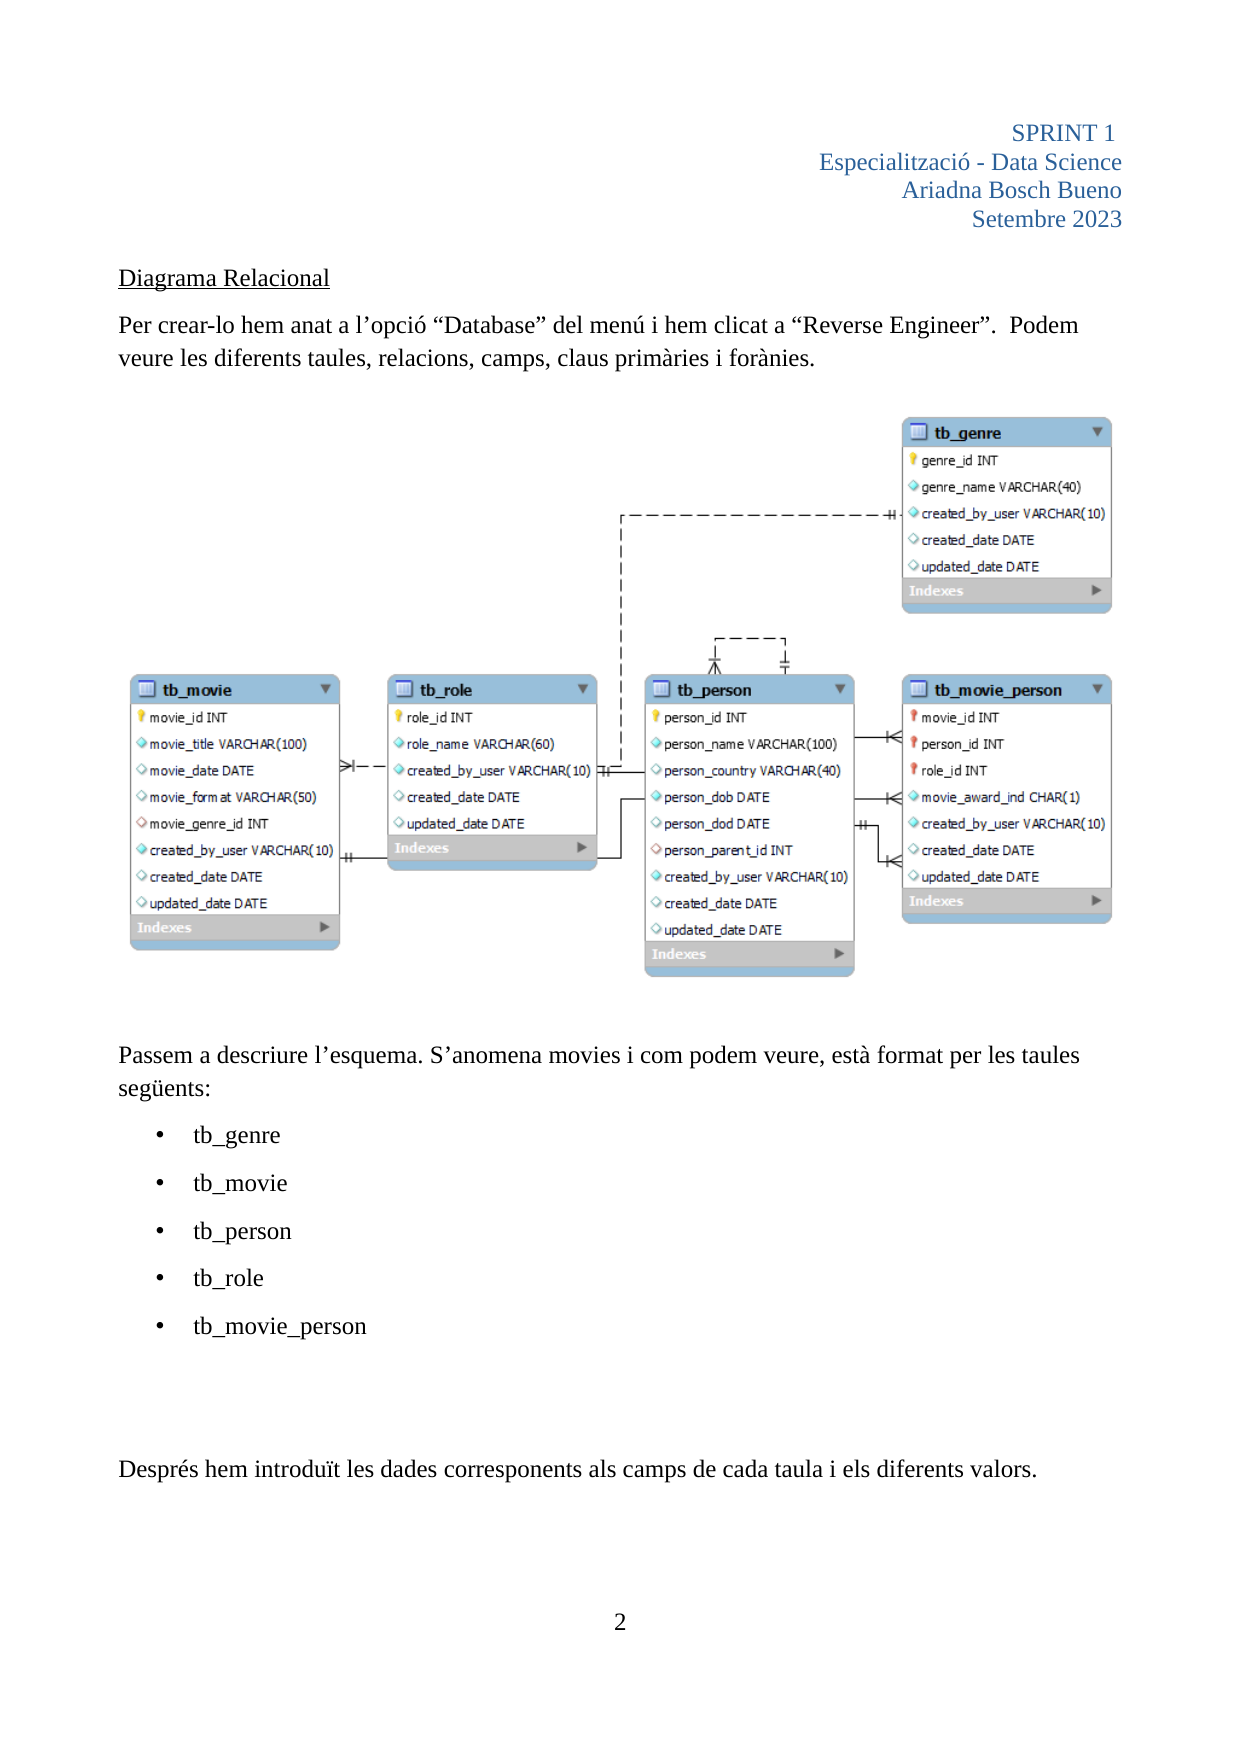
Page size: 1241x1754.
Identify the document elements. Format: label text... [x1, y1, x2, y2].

text Per crear-lo hem anat a l’opció “Database” del menú i hem clicat a “Reverse Engineer”. Podem veure les diferents taules, relacions, camps, claus primàries i forànies. [118, 310, 1122, 372]
text Després hem introduït les dades corresponents als camps de cada taula i els diferents valors. [118, 1454, 1122, 1482]
list tb_movie_person [156, 1311, 1122, 1340]
picture [118, 405, 1123, 988]
list tb_person [156, 1216, 1122, 1244]
list tb_movie [156, 1168, 1122, 1197]
list tb_role [156, 1263, 1122, 1292]
text Passem a descriure l’esquema. S’anomena movies i com podem veure, està format per les taules següents: [118, 1040, 1122, 1102]
list tb_genre [156, 1121, 1122, 1149]
text Diagrama Relacional [118, 263, 1122, 291]
